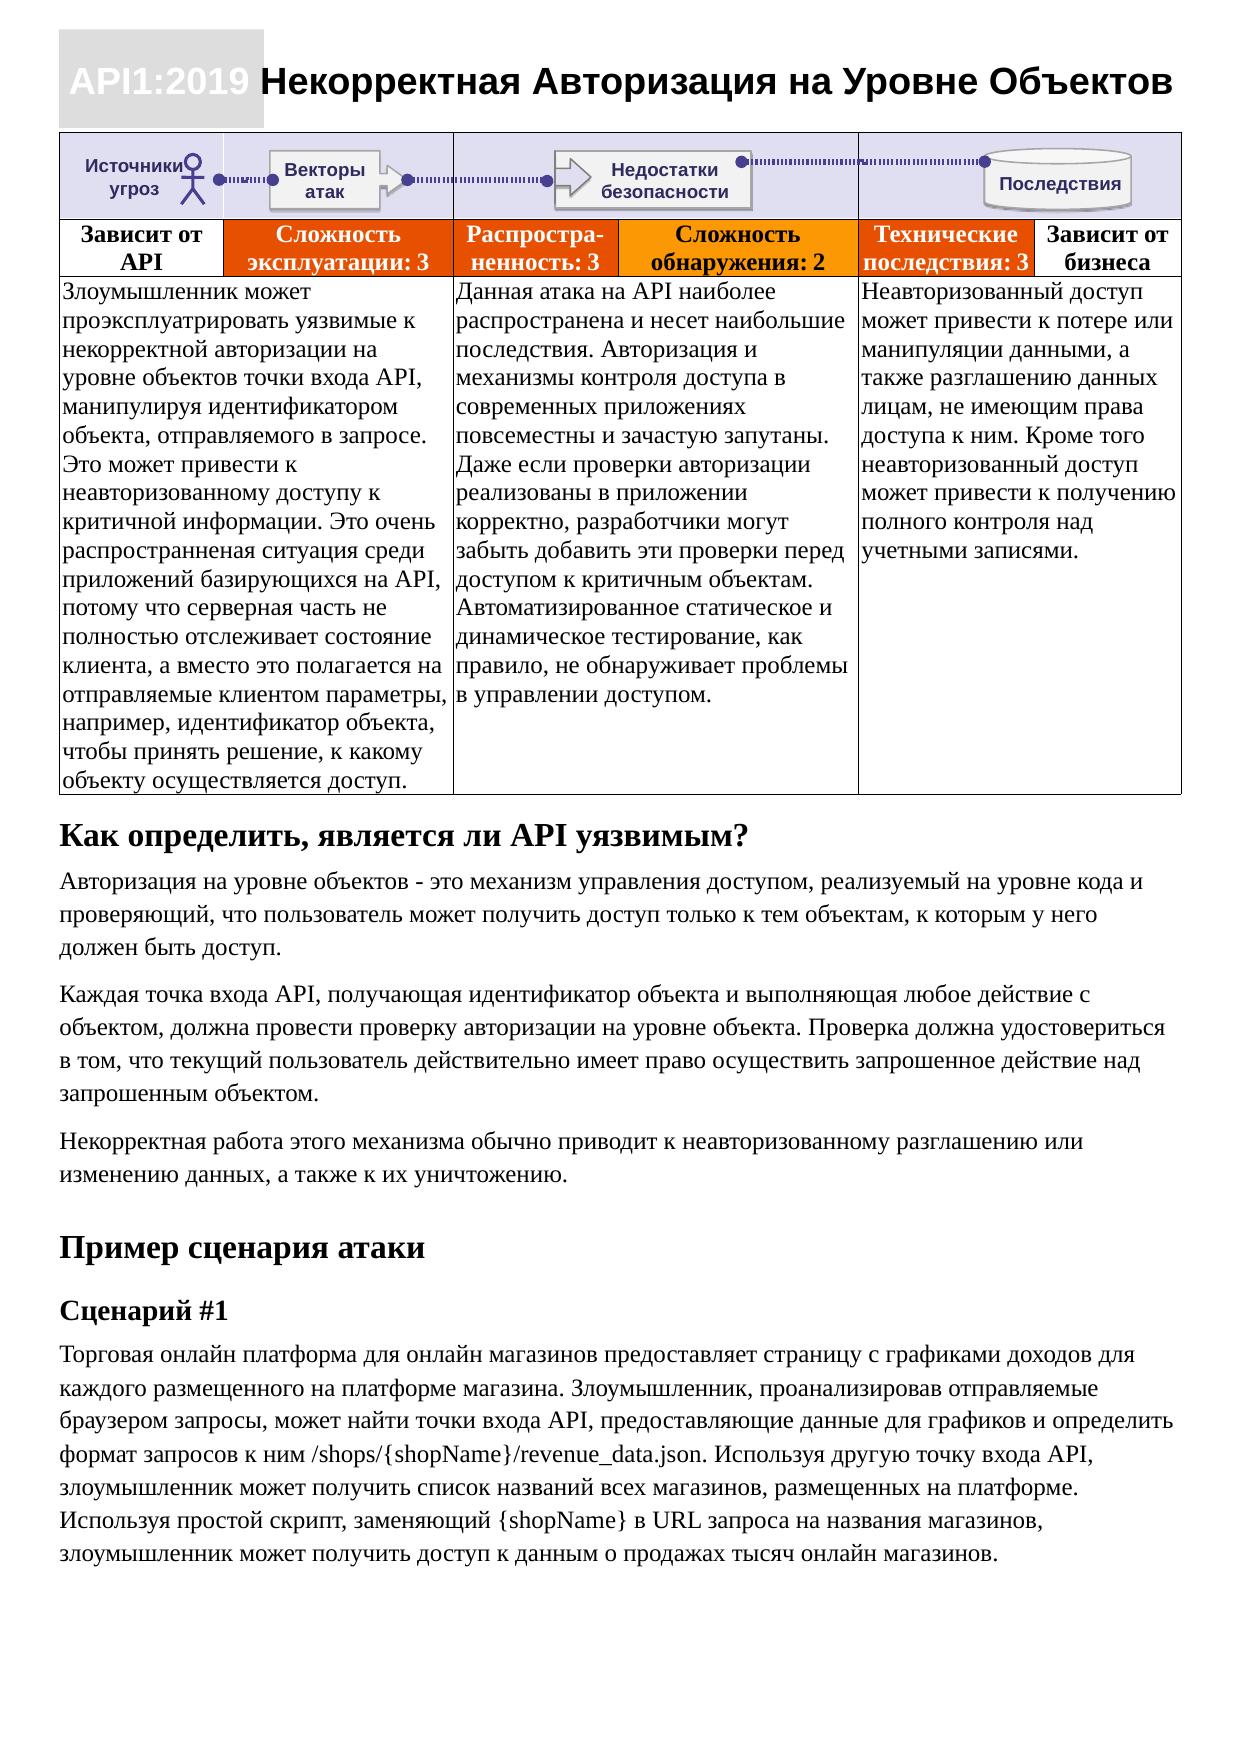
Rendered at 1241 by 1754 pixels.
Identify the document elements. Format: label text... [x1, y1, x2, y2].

text Торговая онлайн платформа для онлайн магазинов предоставляет страницу с графиками доходов для каждого размещенного на платформе магазина. Злоумышленник, проанализировав отправляемые браузером запросы, может найти точки входа API, предоставляющие данные для графиков и определить формат запросов к ним /shops/{shopName}/revenue_data.json. Используя другую точку входа API, злоумышленник может получить список названий всех магазинов, размещенных на платформе. Используя простой скрипт, заменяющий {shopName} в URL запроса на названия магазинов, злоумышленник может получить доступ к данным о продажах тысяч онлайн магазинов. [59, 1339, 1181, 1566]
text Авторизация на уровне объектов - это механизм управления доступом, реализуемый на уровне кода и проверяющий, что пользователь может получить доступ только к тем объектам, к которым у него должен быть доступ. [59, 866, 1181, 961]
subtitle Пример сценария атаки [59, 1228, 1181, 1266]
table_cell Злоумышленник может проэксплуатрировать уязвимые к некорректной авторизации на уровне объектов точки входа API, манипулируя идентификатором объекта, отправляемого в запросе. Это может привести к неавторизованному доступу к критичной информации. Это очень распространненая ситуация среди приложений базирующихся на API, потому что серверная часть не полностью отслеживает состояние клиента, а вместо это полагается на отправляемые клиентом параметры, например, идентификатор объекта, чтобы принять решение, к какому объекту осуществляется доступ. [60, 277, 453, 794]
table_header [618, 133, 858, 218]
table_cell Технические последствия: 3 [859, 220, 1034, 276]
table_header [224, 133, 453, 218]
table_cell Зависит от бизнеса [1035, 220, 1181, 276]
text Некорректная работа этого механизма обычно приводит к неавторизованному разглашению или изменению данных, а также к их уничтожению. [59, 1126, 1181, 1188]
table_cell Сложность эксплуатации: 3 [224, 220, 453, 276]
table_cell Неавторизованный доступ может привести к потере или манипуляции данными, а также разглашению данных лицам, не имеющим права доступа к ним. Кроме того неавторизованный доступ может привести к получению полного контроля над учетными записями. [859, 277, 1181, 794]
text Каждая точка входа API, получающая идентификатор объекта и выполняющая любое действие с объектом, должна провести проверку авторизации на уровне объекта. Проверка должна удостовериться в том, что текущий пользователь действительно имеет право осуществить запрошенное действие над запрошенным объектом. [59, 979, 1181, 1107]
table_header [60, 133, 223, 218]
subtitle Сценарий #1 [59, 1293, 1181, 1327]
table_header [859, 133, 1034, 218]
table_header [1034, 133, 1181, 218]
table_cell Зависит от API [60, 220, 223, 276]
subtitle Как определить, является ли API уязвимым? [59, 815, 1181, 853]
table_header [454, 133, 618, 218]
table_cell Распростра-ненность: 3 [454, 220, 618, 276]
table_cell Сложность обнаружения: 2 [619, 220, 858, 276]
table_cell Данная атака на API наиболее распространена и несет наибольшие последствия. Авторизация и механизмы контроля доступа в современных приложениях повсеместны и зачастую запутаны. Даже если проверки авторизации реализованы в приложении корректно, разработчики могут забыть добавить эти проверки перед доступом к критичным объектам. Автоматизированное статическое и динамическое тестирование, как правило, не обнаруживает проблемы в управлении доступом. [454, 277, 858, 794]
